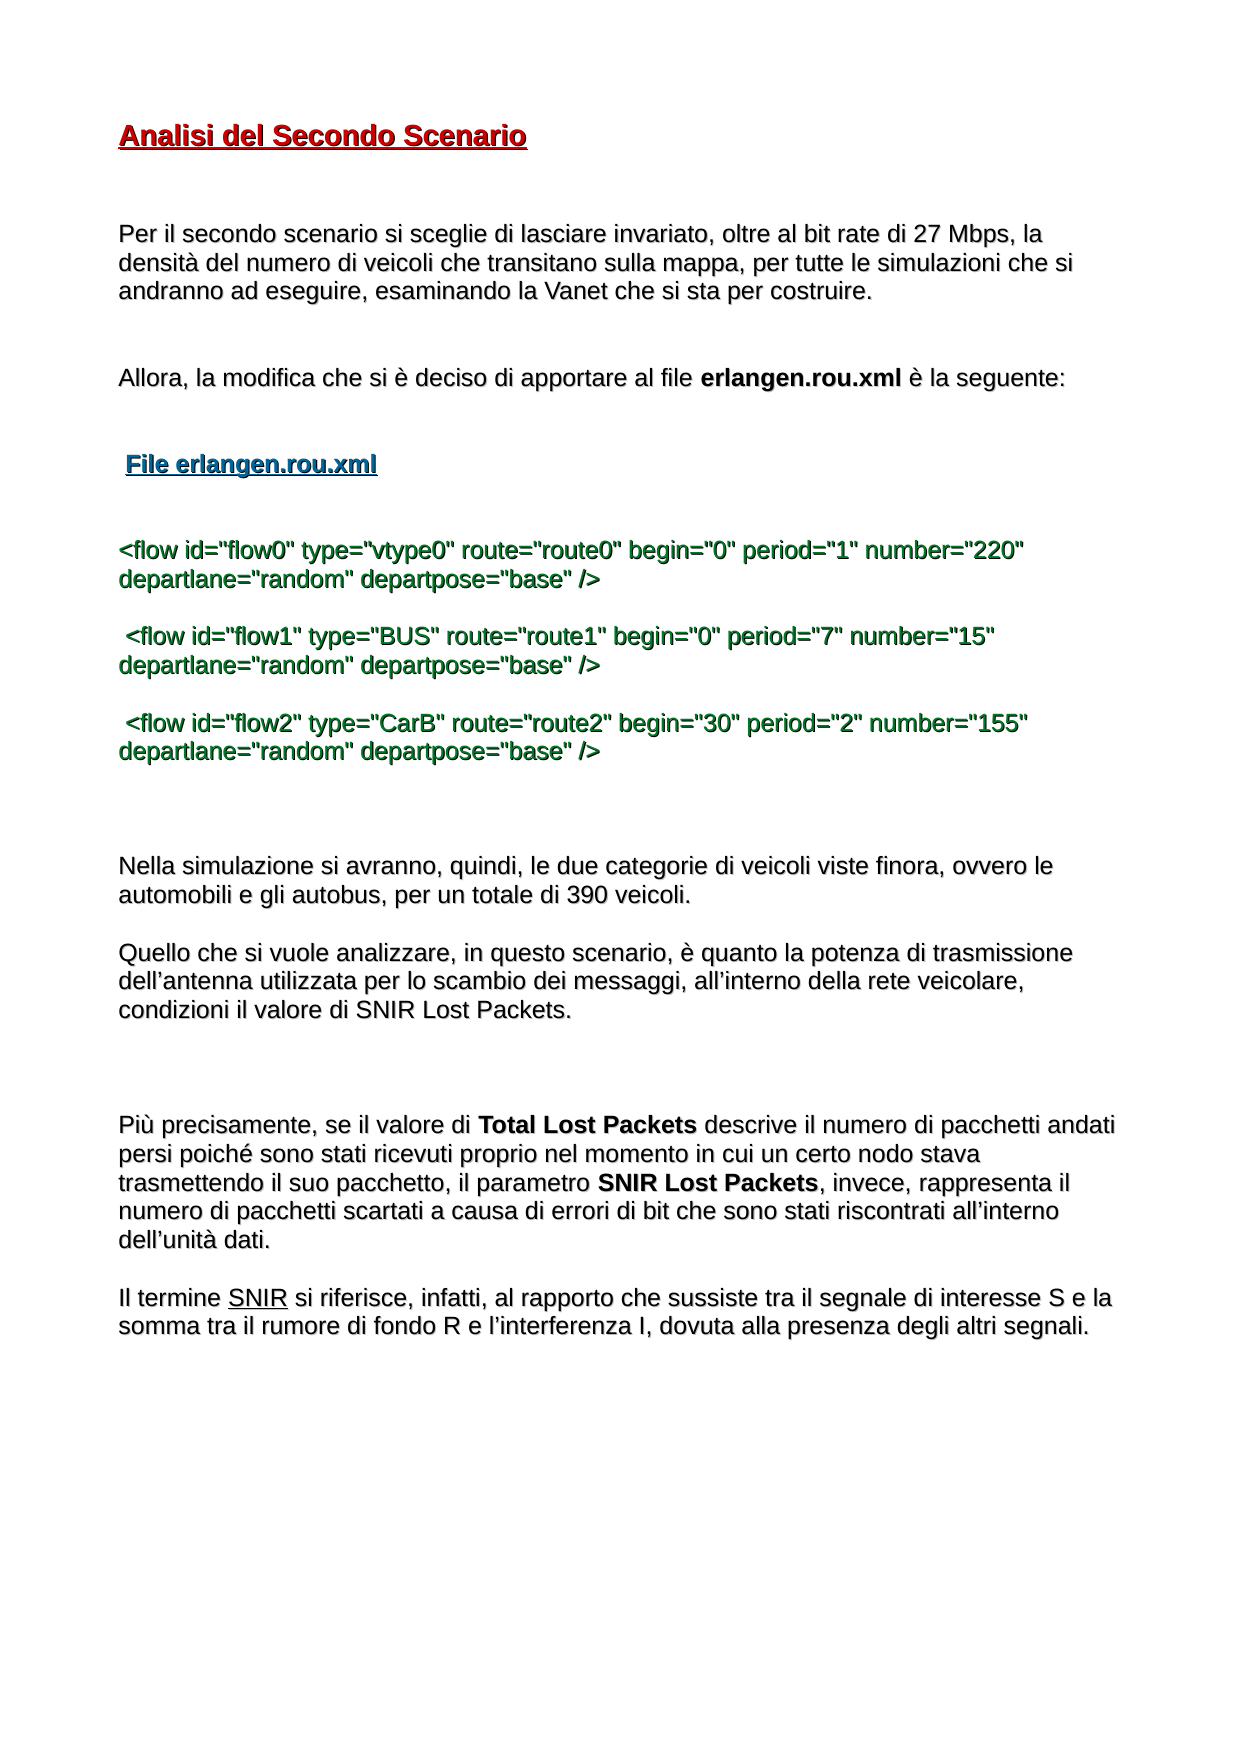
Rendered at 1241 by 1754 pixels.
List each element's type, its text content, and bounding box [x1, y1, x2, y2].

text <flow id="flow1" type="BUS" route="route1" begin="0" period="7" number="15" departlane="random" departpose="base" /> [118, 621, 1122, 679]
text File erlangen.rou.xml [118, 449, 1122, 477]
text Analisi del Secondo Scenario [118, 118, 1122, 152]
text <flow id="flow0" type="vtype0" route="route0" begin="0" period="1" number="220" departlane="random" departpose="base" /> [118, 535, 1122, 592]
text Il termine SNIR si riferisce, infatti, al rapporto che sussiste tra il segnale di interesse S e la somma tra il rumore di fondo R e l’interferenza I, dovuta alla presenza degli altri segnali. [118, 1282, 1122, 1340]
text Nella simulazione si avranno, quindi, le due categorie di veicoli viste finora, ovvero le automobili e gli autobus, per un totale di 390 veicoli. [118, 851, 1122, 909]
text <flow id="flow2" type="CarB" route="route2" begin="30" period="2" number="155" departlane="random" departpose="base" /> [118, 707, 1122, 765]
text Quello che si vuole analizzare, in questo scenario, è quanto la potenza di trasmissione dell’antenna utilizzata per lo scambio dei messaggi, all’interno della rete veicolare, condizioni il valore di SNIR Lost Packets. [118, 937, 1122, 1024]
text Più precisamente, se il valore di Total Lost Packets descrive il numero di pacchetti andati persi poiché sono stati ricevuti proprio nel momento in cui un certo nodo stava trasmettendo il suo pacchetto, il parametro SNIR Lost Packets, invece, rappresenta il numero di pacchetti scartati a causa di errori di bit che sono stati riscontrati all’interno dell’unità dati. [118, 1110, 1122, 1254]
text Allora, la modifica che si è deciso di apportare al file erlangen.rou.xml è la seguente: [118, 362, 1122, 391]
text Per il secondo scenario si sceglie di lasciare invariato, oltre al bit rate di 27 Mbps, la densità del numero di veicoli che transitano sulla mappa, per tutte le simulazioni che si andranno ad eseguire, esaminando la Vanet che si sta per costruire. [118, 219, 1122, 305]
